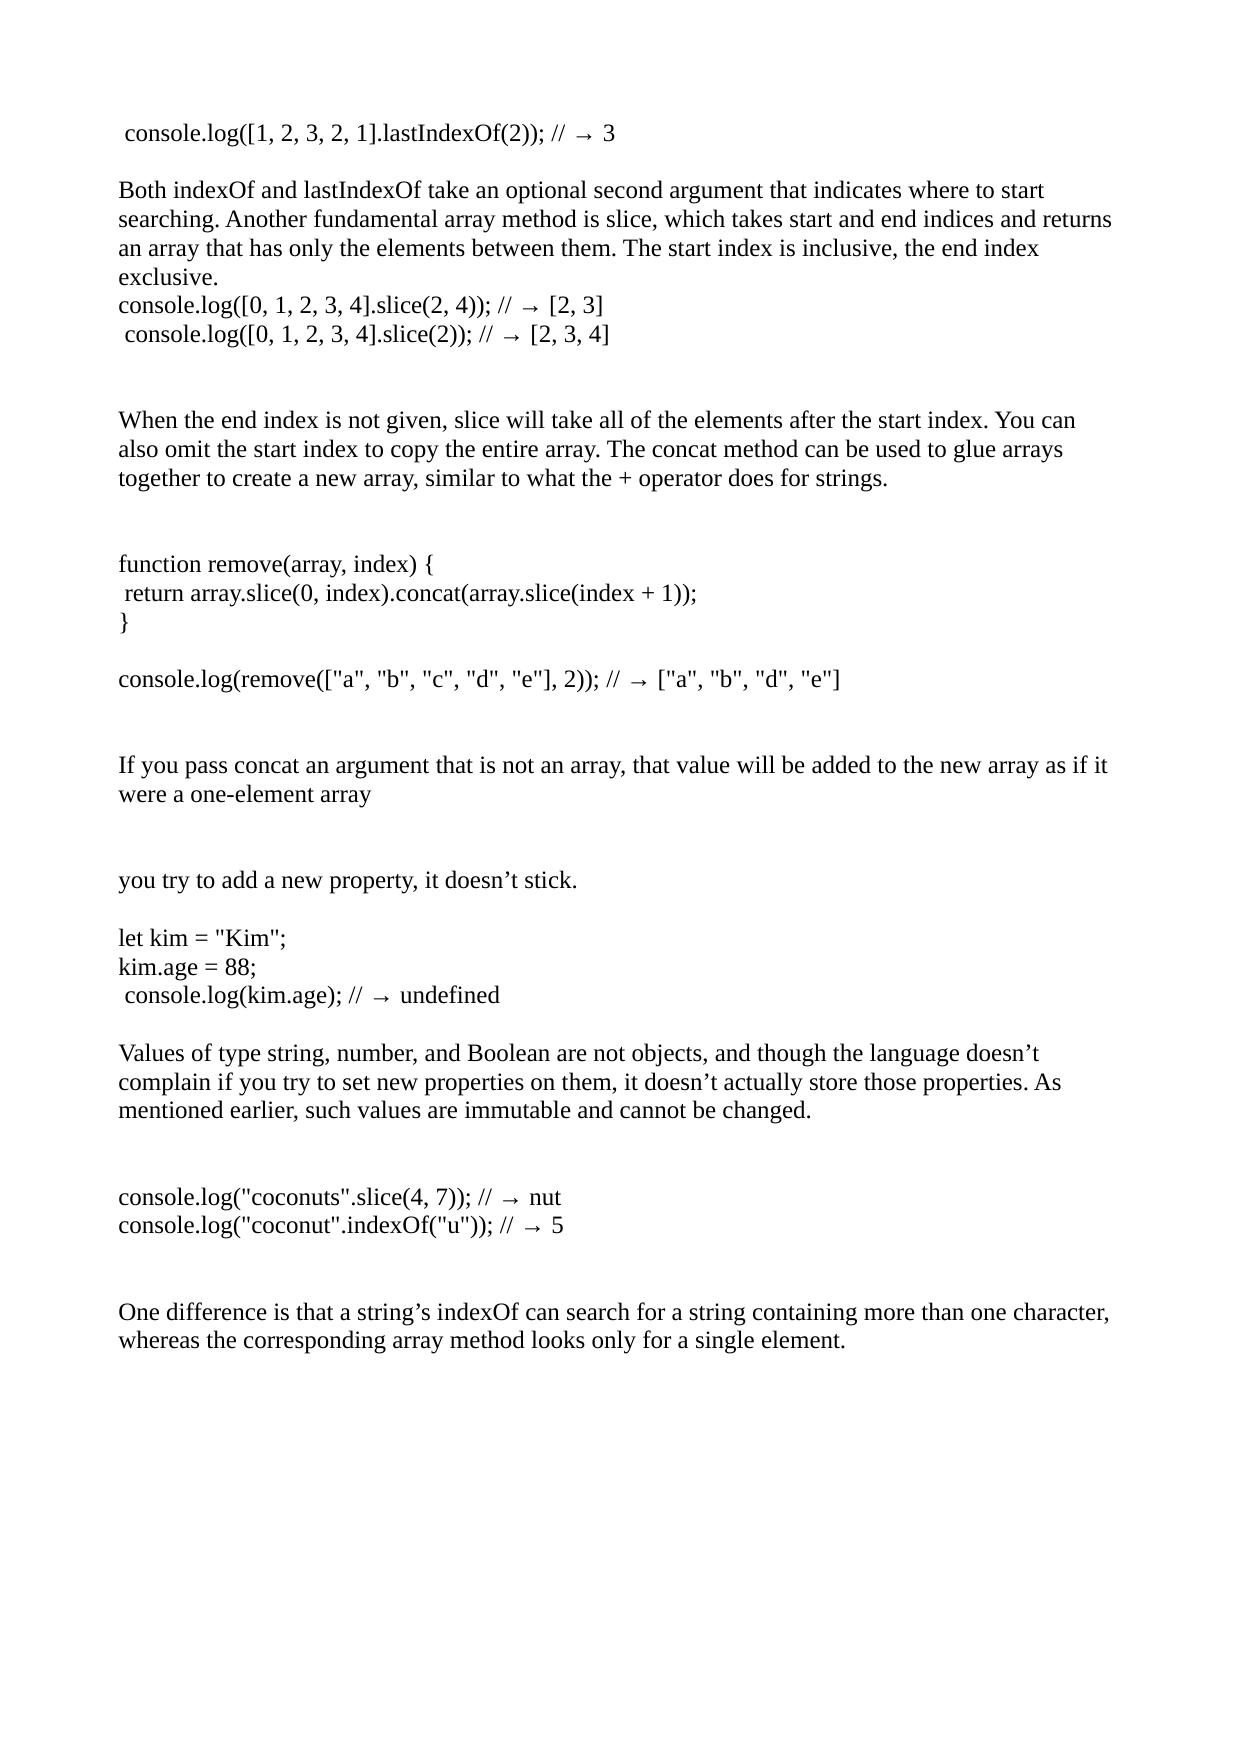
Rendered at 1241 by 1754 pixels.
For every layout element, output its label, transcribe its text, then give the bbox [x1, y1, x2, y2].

text console.log("coconut".indexOf("u")); // → 5 [118, 1211, 1122, 1239]
text console.log([0, 1, 2, 3, 4].slice(2, 4)); // → [2, 3] [118, 291, 1122, 319]
text } [118, 607, 1122, 636]
text console.log(kim.age); // → undefined [118, 981, 1122, 1009]
text console.log(remove(["a", "b", "c", "d", "e"], 2)); // → ["a", "b", "d", "e"] [118, 664, 1122, 693]
text console.log([1, 2, 3, 2, 1].lastIndexOf(2)); // → 3 [118, 118, 1122, 147]
text let kim = "Kim"; [118, 923, 1122, 952]
text Both indexOf and lastIndexOf take an optional second argument that indicates where to start searching. Another fundamental array method is slice, which takes start and end indices and returns an array that has only the elements between them. The start index is inclusive, the end index exclusive. [118, 176, 1122, 291]
text kim.age = 88; [118, 952, 1122, 981]
text return array.slice(0, index).concat(array.slice(index + 1)); [118, 578, 1122, 607]
text Values of type string, number, and Boolean are not objects, and though the language doesn’t complain if you try to set new properties on them, it doesn’t actually store those properties. As mentioned earlier, such values are immutable and cannot be changed. [118, 1038, 1122, 1124]
text One difference is that a string’s indexOf can search for a string containing more than one character, whereas the corresponding array method looks only for a single element. [118, 1297, 1122, 1354]
text function remove(array, index) { [118, 549, 1122, 578]
text When the end index is not given, slice will take all of the elements after the start index. You can also omit the start index to copy the entire array. The concat method can be used to glue arrays together to create a new array, similar to what the + operator does for strings. [118, 406, 1122, 492]
text you try to add a new property, it doesn’t stick. [118, 866, 1122, 894]
text If you pass concat an argument that is not an array, that value will be added to the new array as if it were a one-element array [118, 751, 1122, 808]
text console.log([0, 1, 2, 3, 4].slice(2)); // → [2, 3, 4] [118, 319, 1122, 348]
text console.log("coconuts".slice(4, 7)); // → nut [118, 1182, 1122, 1211]
